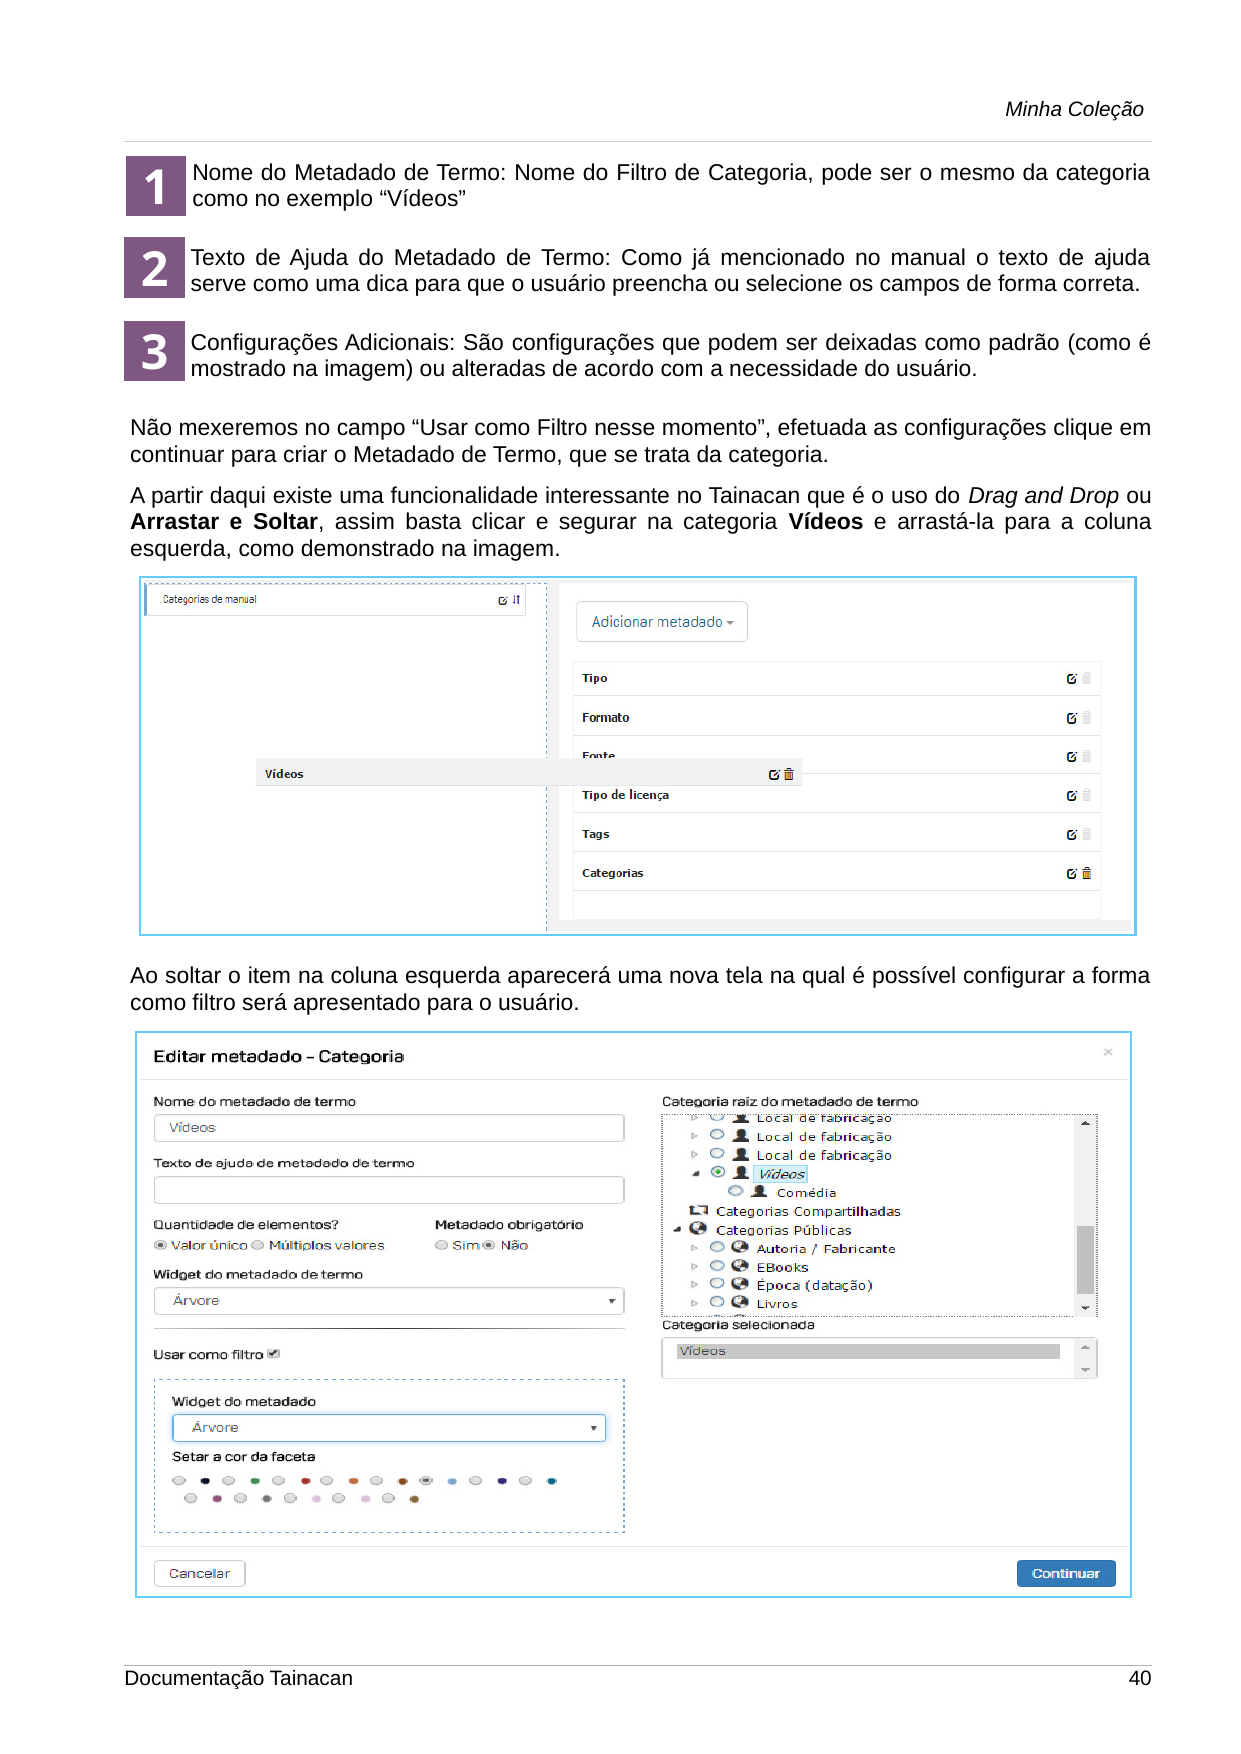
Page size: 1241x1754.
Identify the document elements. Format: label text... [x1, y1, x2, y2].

text Configurações Adicionais: São configurações que podem ser deixadas como padrão (como é mostrado na imagem) ou alteradas de acordo com a necessidade do usuário. [130, 329, 1152, 382]
text Nome do Metadado de Termo: Nome do Filtro de Categoria, pode ser o mesmo da categoria como no exemplo “Vídeos” [186, 159, 1152, 211]
table_header Minha Coleção [124, 91, 1152, 141]
text Não mexeremos no campo “Usar como Filtro nesse momento”, efetuada as configurações clique em continuar para criar o Metadado de Termo, que se trata da categoria. [130, 414, 1152, 467]
text A partir daqui existe uma funcionalidade interessante no Tainacan que é o uso do Drag and Drop ou Arrastar e Soltar, assim basta clicar e segurar na categoria Vídeos e arrastá-la para a coluna esquerda, como demonstrado na imagem. [130, 482, 1152, 561]
text Ao soltar o item na coluna esquerda aparecerá uma nova tela na qual é possível configurar a forma como filtro será apresentado para o usuário. [130, 593, 1152, 1015]
picture [144, 580, 1132, 931]
picture [139, 1035, 1127, 1593]
text Texto de Ajuda do Metadado de Termo: Como já mencionado no manual o texto de ajuda serve como uma dica para que o usuário preencha ou selecione os campos de forma correta. [185, 244, 1152, 297]
text [141, 578, 1134, 934]
